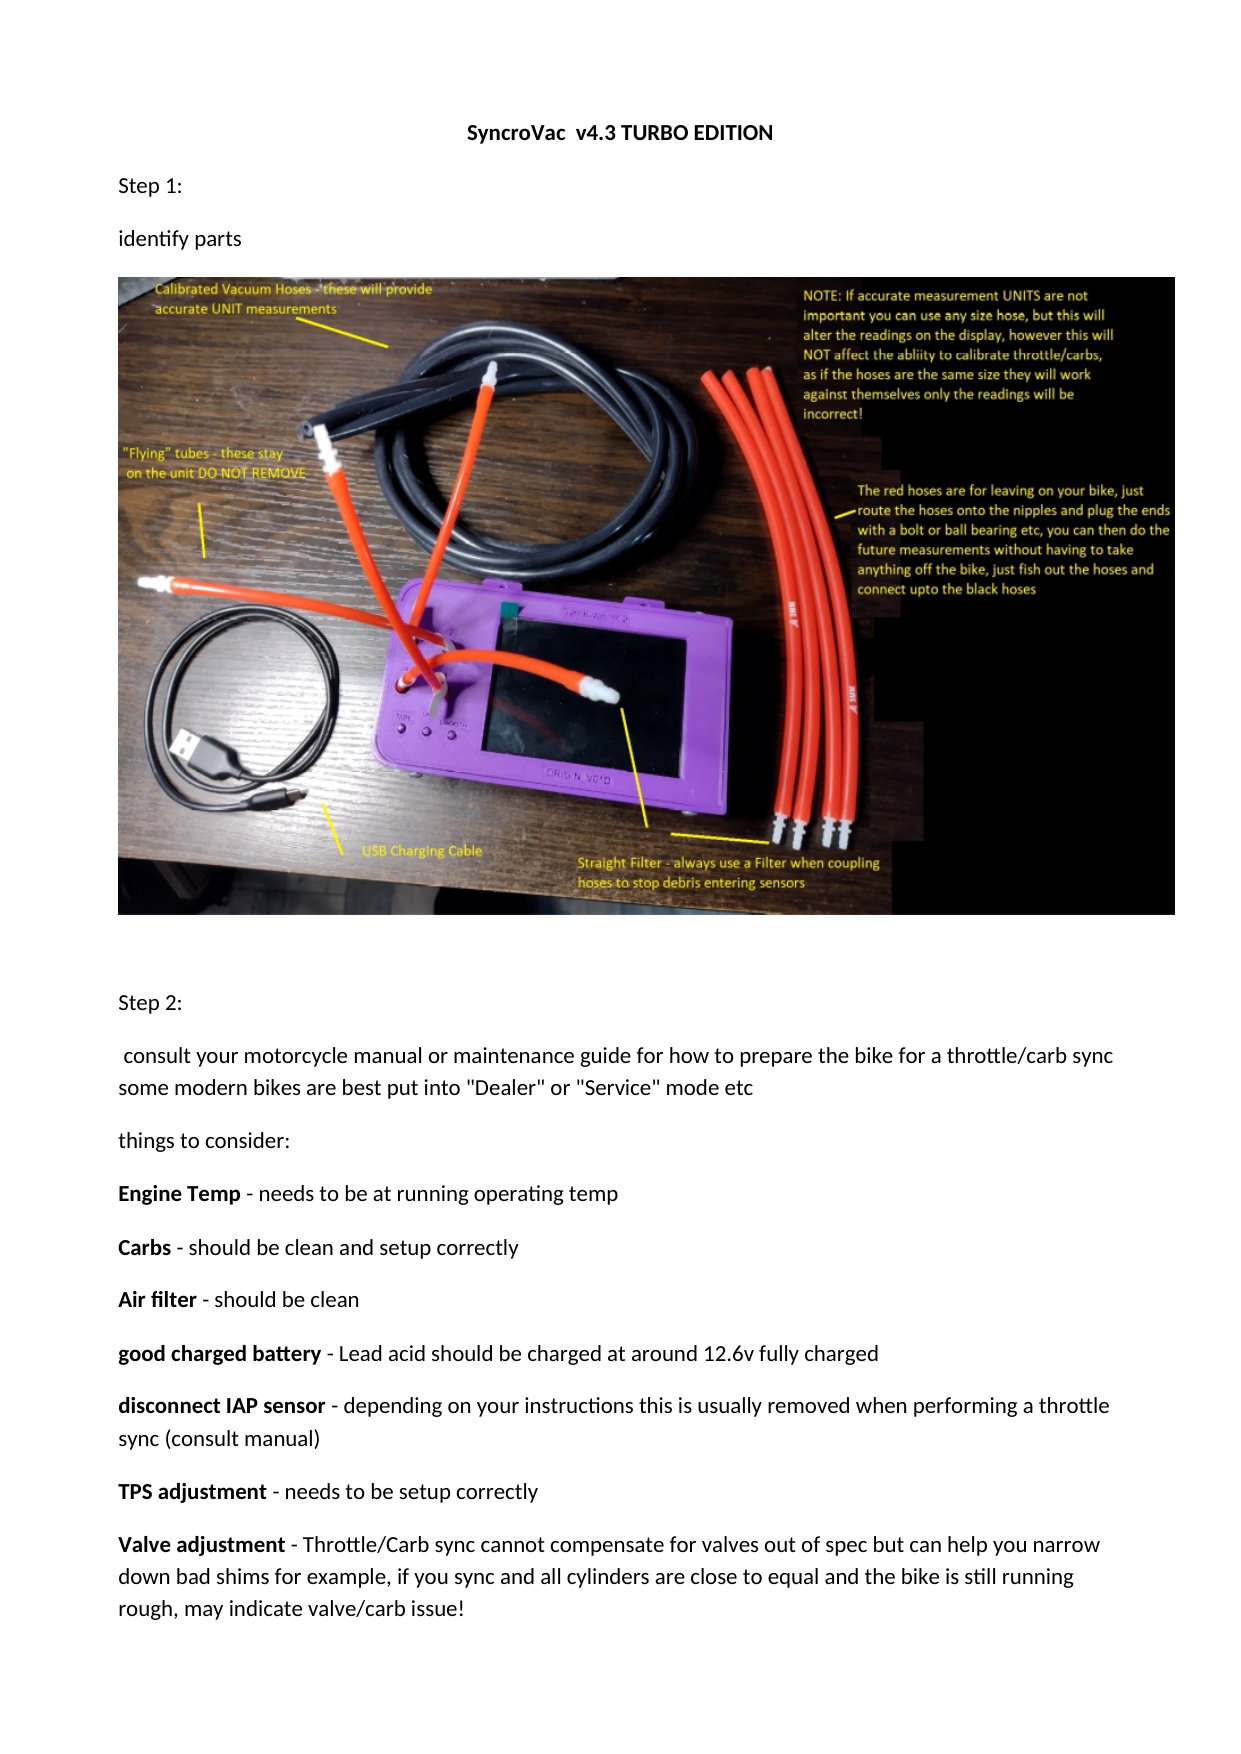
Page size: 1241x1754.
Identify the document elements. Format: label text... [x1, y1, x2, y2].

text Step 1: [118, 171, 1122, 199]
text disconnect IAP sensor - depending on your instructions this is usually removed when performing a throttle sync (consult manual) [118, 1392, 1122, 1452]
text Air filter - should be clean [118, 1286, 1122, 1314]
text TPS adjustment - needs to be setup correctly [118, 1477, 1122, 1505]
text Carbs - should be clean and setup correctly [118, 1233, 1122, 1261]
text Engine Temp - needs to be at running operating temp [118, 1179, 1122, 1208]
text SyncroVac v4.3 TURBO EDITION [118, 118, 1122, 146]
text consult your motorcycle manual or maintenance guide for how to prepare the bike for a throttle/carb sync some modern bikes are best put into "Dealer" or "Service" mode etc [118, 1041, 1122, 1102]
text Step 2: [118, 988, 1122, 1016]
text Valve adjustment - Throttle/Carb sync cannot compensate for valves out of spec but can help you narrow down bad shims for example, if you sync and all cylinders are close to equal and the bike is still running rough, may indicate valve/carb issue! [118, 1530, 1122, 1622]
text good charged battery - Lead acid should be charged at around 12.6v fully charged [118, 1339, 1122, 1367]
text identify parts [118, 224, 1122, 252]
text things to consider: [118, 1127, 1122, 1154]
